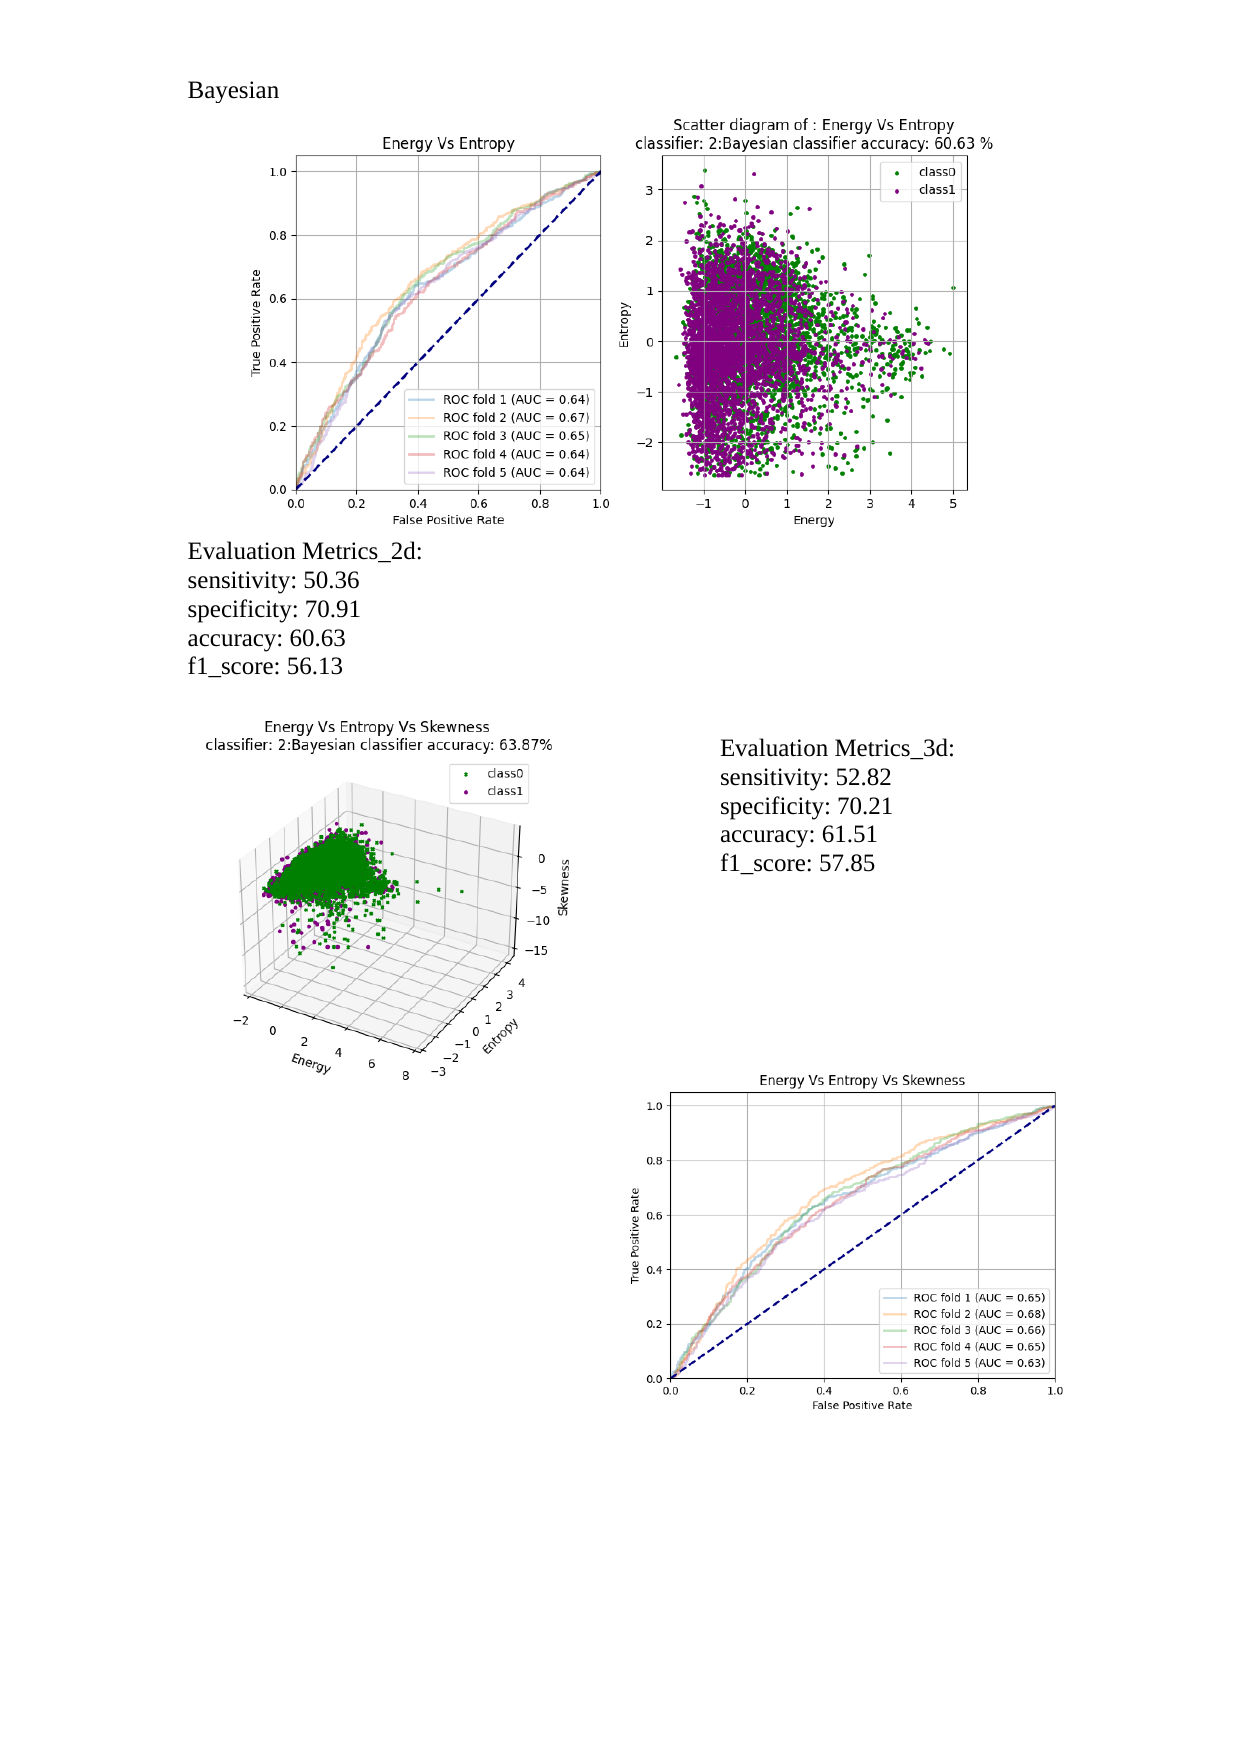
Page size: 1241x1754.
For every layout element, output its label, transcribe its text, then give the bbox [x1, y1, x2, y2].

picture [98, 708, 1104, 1419]
text specificity: 70.91 [187, 594, 1053, 623]
text accuracy: 60.63 [187, 623, 1053, 651]
picture [187, 103, 1053, 537]
text f1_score: 56.13 [187, 651, 1053, 680]
text sensitivity: 50.36 [187, 565, 1053, 594]
text Bayesian [187, 75, 1053, 103]
text Evaluation Metrics_2d: [187, 537, 1053, 565]
